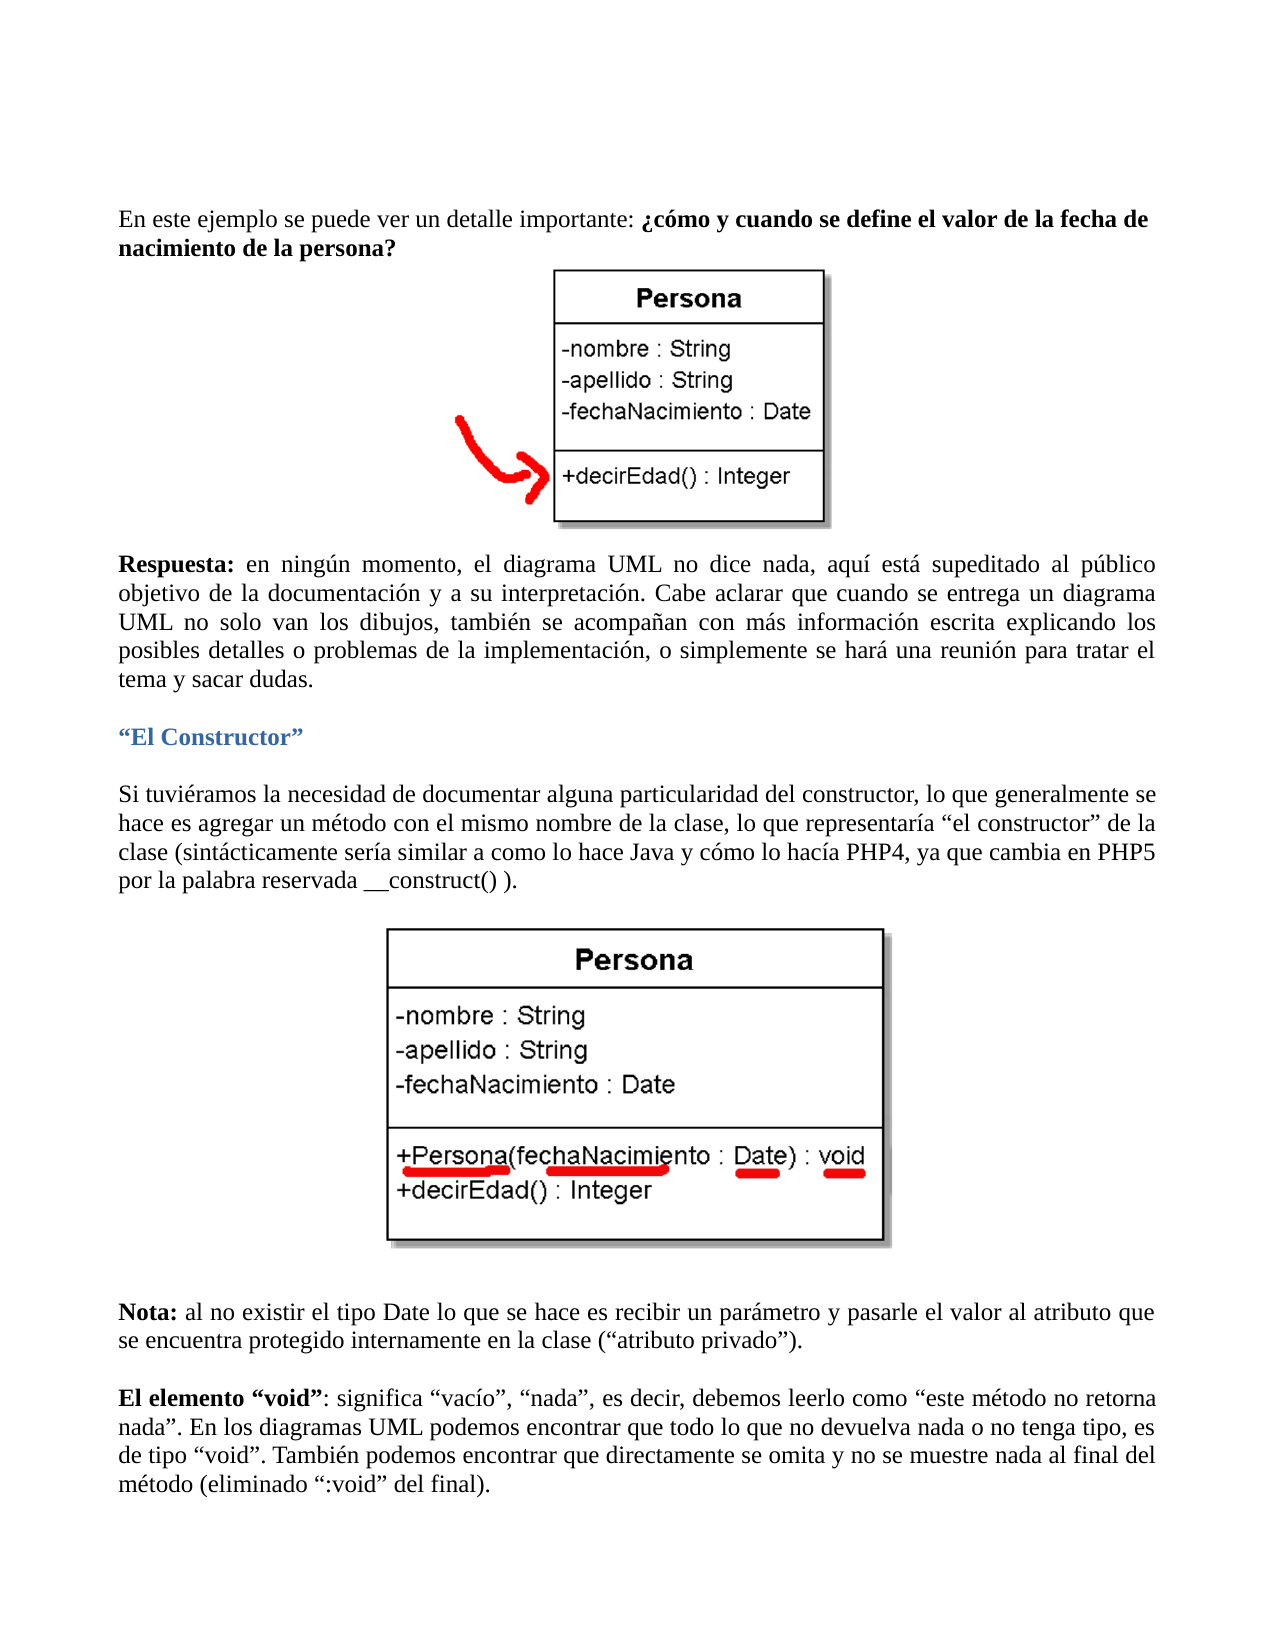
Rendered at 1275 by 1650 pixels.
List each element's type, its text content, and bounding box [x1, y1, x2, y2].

text El elemento “void”: significa “vacío”, “nada”, es decir, debemos leerlo como “este método no retorna nada”. En los diagramas UML podemos encontrar que todo lo que no devuelva nada o no tenga tipo, es de tipo “void”. También podemos encontrar que directamente se omita y no se muestre nada al final del método (eliminado “:void” del final). [118, 1383, 1157, 1498]
text Nota: al no existir el tipo Date lo que se hace es recibir un parámetro y pasarle el valor al atributo que se encuentra protegido internamente en la clase (“atributo privado”). [118, 1297, 1157, 1354]
text En este ejemplo se puede ver un detalle importante: ¿cómo y cuando se define el valor de la fecha de [118, 204, 1157, 233]
text Respuesta: en ningún momento, el diagrama UML no dice nada, aquí está supeditado al público objetivo de la documentación y a su interpretación. Cabe aclarar que cuando se entrega un diagrama UML no solo van los dibujos, también se acompañan con más información escrita explicando los posibles detalles o problemas de la implementación, o simplemente se hará una reunión para tratar el tema y sacar dudas. [118, 549, 1157, 693]
text “El Constructor” [118, 722, 1157, 751]
text Si tuviéramos la necesidad de documentar alguna particularidad del constructor, lo que generalmente se hace es agregar un método con el mismo nombre de la clase, lo que representaría “el constructor” de la clase (sintácticamente sería similar a como lo hace Java y cómo lo hacía PHP4, ya que cambia en PHP5 por la palabra reservada __construct() ). [118, 779, 1157, 894]
text nacimiento de la persona? [118, 233, 1157, 262]
picture [439, 261, 836, 534]
picture [377, 923, 898, 1254]
